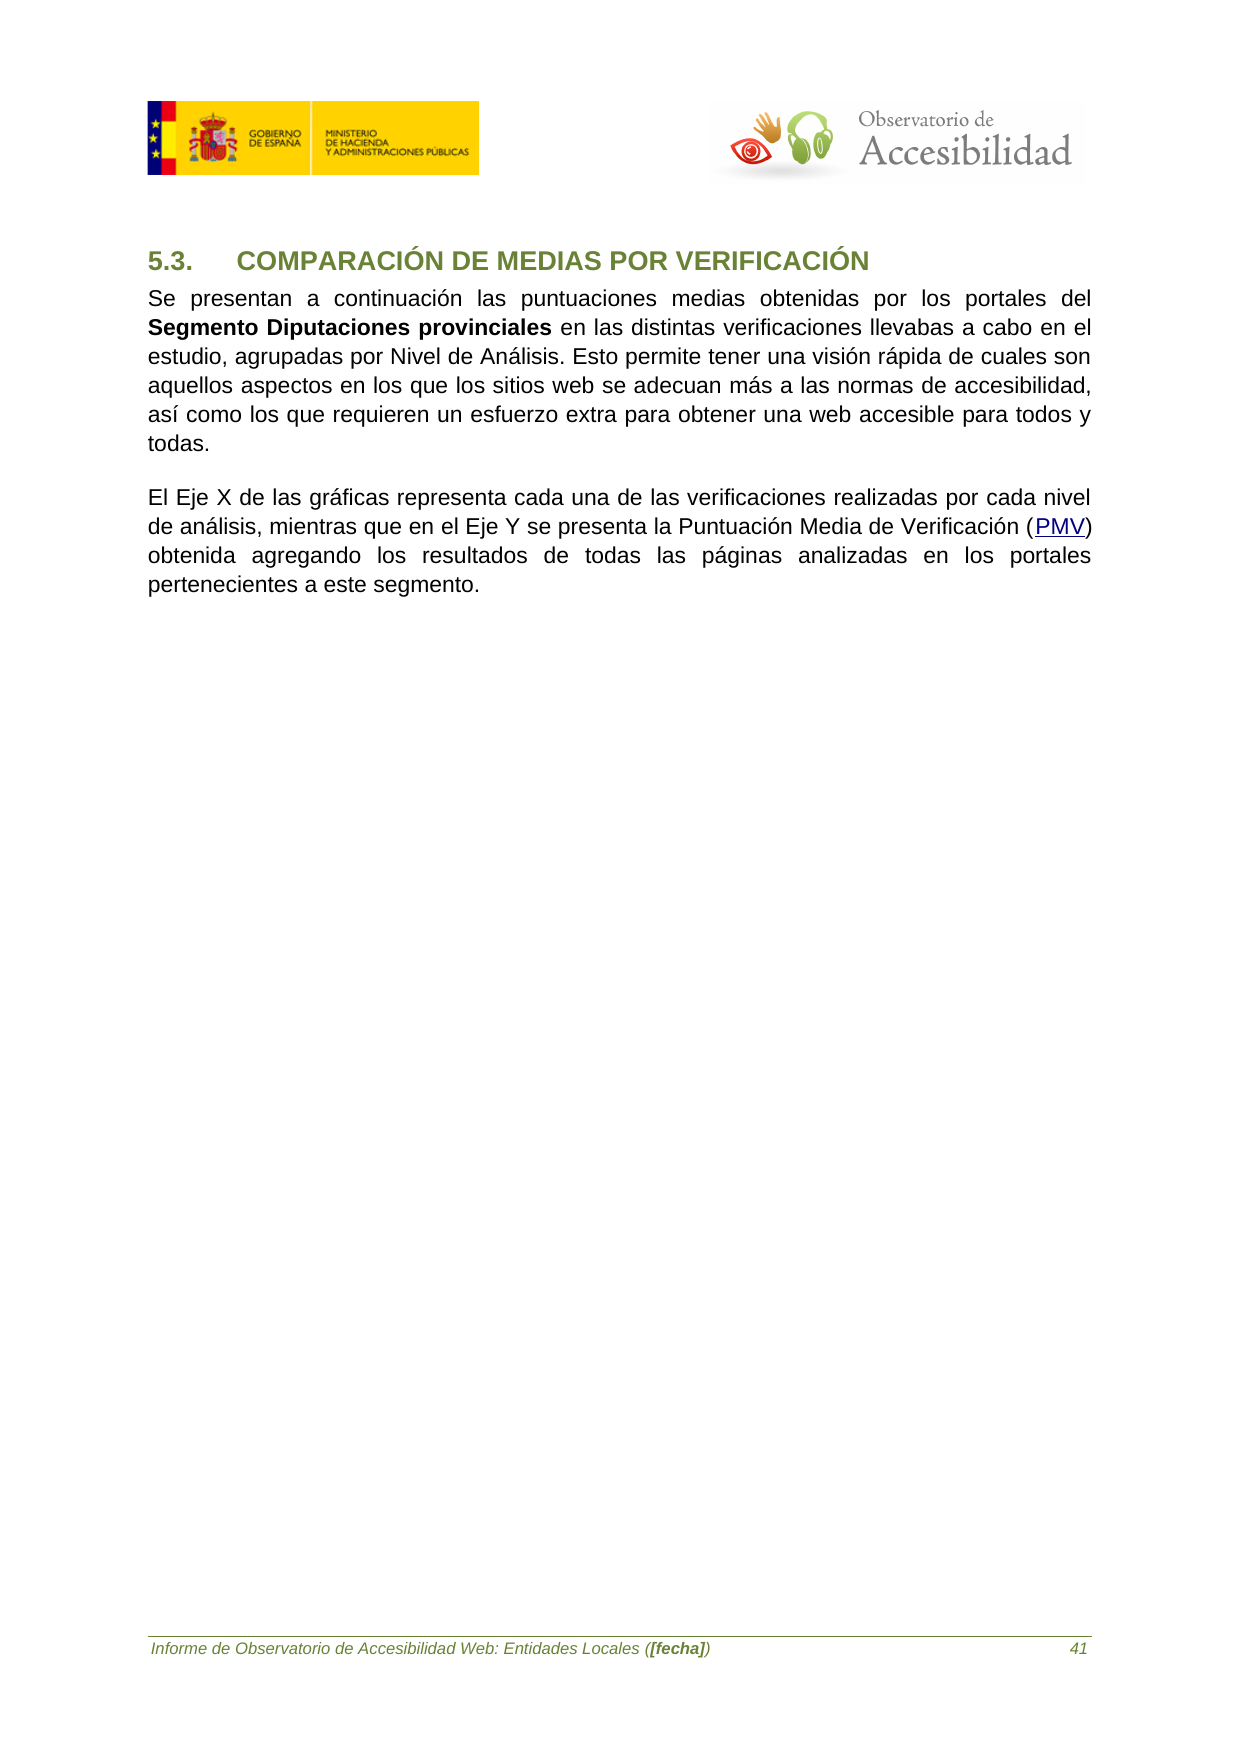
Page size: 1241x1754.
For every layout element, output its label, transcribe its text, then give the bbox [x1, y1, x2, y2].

text Se presentan a continuación las puntuaciones medias obtenidas por los portales del Segmento Diputaciones provinciales en las distintas verificaciones llevabas a cabo en el estudio, agrupadas por Nivel de Análisis. Esto permite tener una visión rápida de cuales son aquellos aspectos en los que los sitios web se adecuan más a las normas de accesibilidad, así como los que requieren un esfuerzo extra para obtener una web accesible para todos y todas. [148, 285, 1092, 456]
picture [710, 102, 1086, 185]
picture [147, 101, 479, 175]
text El Eje X de las gráficas representa cada una de las verificaciones realizadas por cada nivel de análisis, mientras que en el Eje Y se presenta la Puntuación Media de Verificación (PMV) obtenida agregando los resultados de todas las páginas analizadas en los portales pertenecientes a este segmento. [148, 484, 1092, 597]
subtitle Comparación de medias por verificación [148, 245, 1092, 276]
